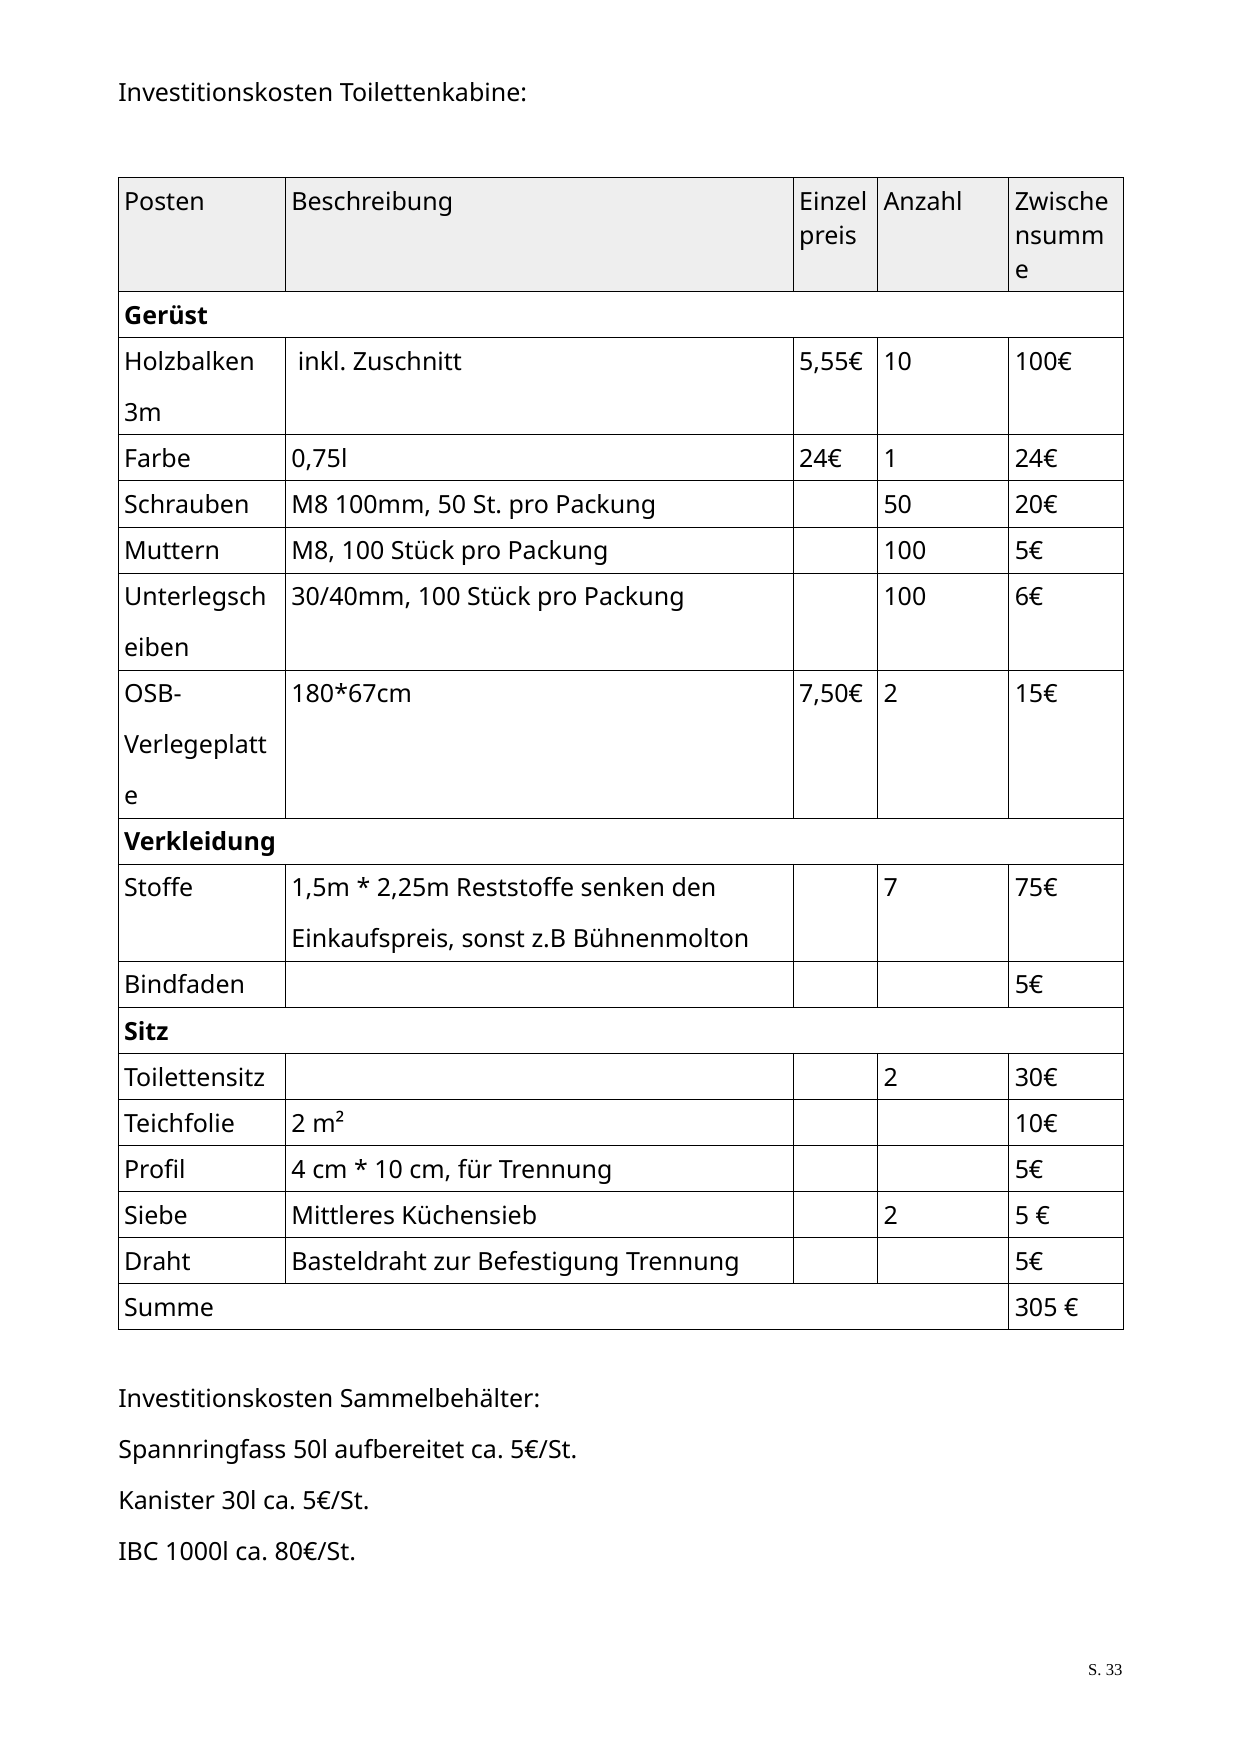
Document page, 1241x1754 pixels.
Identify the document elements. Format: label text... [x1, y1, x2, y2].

table_cell 5 € [1009, 1192, 1123, 1237]
table_cell [878, 1146, 1008, 1191]
table_cell Toilettensitz [119, 1054, 285, 1099]
table_cell 75€ [1009, 865, 1123, 961]
table_cell [794, 1100, 877, 1145]
table_cell Farbe [119, 435, 285, 480]
table_cell 100 [878, 574, 1008, 669]
table_cell 15€ [1009, 671, 1123, 818]
table_cell 4 cm * 10 cm, für Trennung [286, 1146, 793, 1191]
table_header Anzahl [878, 178, 1008, 291]
table_cell M8 100mm, 50 St. pro Packung [286, 481, 793, 526]
text Spannringfass 50l aufbereitet ca. 5€/St. [118, 1432, 1122, 1466]
table_cell Basteldraht zur Befestigung Trennung [286, 1238, 793, 1283]
table_cell [794, 1054, 877, 1099]
table_cell Verkleidung [119, 819, 1123, 864]
table_cell Bindfaden [119, 962, 285, 1007]
table_cell [794, 481, 877, 526]
table_cell Muttern [119, 528, 285, 572]
table_cell [878, 1100, 1008, 1145]
table_cell [794, 528, 877, 572]
text Kanister 30l ca. 5€/St. [118, 1483, 1122, 1517]
table_cell 100 [878, 528, 1008, 572]
table_cell 6€ [1009, 574, 1123, 669]
table_cell 24€ [1009, 435, 1123, 480]
table_cell [794, 962, 877, 1007]
table_cell Teichfolie [119, 1100, 285, 1145]
table_cell 5€ [1009, 1146, 1123, 1191]
table_cell Gerüst [119, 292, 1123, 337]
text Investitionskosten Sammelbehälter: [118, 1381, 1122, 1415]
table_cell 100€ [1009, 338, 1123, 434]
table_cell Unterlegscheiben [119, 574, 285, 669]
table_cell Sitz [119, 1008, 1123, 1053]
table_cell 1 [878, 435, 1008, 480]
table_cell [286, 1054, 793, 1099]
table_cell 7,50€ [794, 671, 877, 818]
table_cell 2 m² [286, 1100, 793, 1145]
table_cell 305 € [1009, 1284, 1123, 1329]
table_cell 1,5m * 2,25m Reststoffe senken den Einkaufspreis, sonst z.B Bühnenmolton [286, 865, 793, 961]
table_header Einzelpreis [794, 178, 877, 291]
table_cell 2 [878, 671, 1008, 818]
table_cell 20€ [1009, 481, 1123, 526]
table_cell [878, 1238, 1008, 1283]
table_cell 0,75l [286, 435, 793, 480]
table_cell 2 [878, 1054, 1008, 1099]
table_cell 5€ [1009, 1238, 1123, 1283]
text IBC 1000l ca. 80€/St. [118, 1534, 1122, 1568]
table_cell inkl. Zuschnitt [286, 338, 793, 434]
table_cell 180*67cm [286, 671, 793, 818]
table_cell [794, 1192, 877, 1237]
table_cell 24€ [794, 435, 877, 480]
table_cell Stoffe [119, 865, 285, 961]
table_cell [794, 865, 877, 961]
table_cell [794, 1146, 877, 1191]
table_cell Holzbalken 3m [119, 338, 285, 434]
table_cell M8, 100 Stück pro Packung [286, 528, 793, 572]
table_cell 30€ [1009, 1054, 1123, 1099]
table_cell Draht [119, 1238, 285, 1283]
table_cell Mittleres Küchensieb [286, 1192, 793, 1237]
table_cell [794, 574, 877, 669]
table_cell 7 [878, 865, 1008, 961]
table_cell [878, 962, 1008, 1007]
table_cell 30/40mm, 100 Stück pro Packung [286, 574, 793, 669]
table_header Zwischensumme [1009, 178, 1123, 291]
table_header Beschreibung [286, 178, 793, 291]
table_cell Summe [119, 1284, 1008, 1329]
text Investitionskosten Toilettenkabine: [118, 75, 1122, 109]
table_cell Siebe [119, 1192, 285, 1237]
table_cell [794, 1238, 877, 1283]
table_cell 5€ [1009, 962, 1123, 1007]
table_cell 10€ [1009, 1100, 1123, 1145]
table_cell 5€ [1009, 528, 1123, 572]
table_cell [286, 962, 793, 1007]
table_cell OSB-Verlegeplatte [119, 671, 285, 818]
table_cell 10 [878, 338, 1008, 434]
table_cell 50 [878, 481, 1008, 526]
table_cell Schrauben [119, 481, 285, 526]
table_cell 2 [878, 1192, 1008, 1237]
table_cell 5,55€ [794, 338, 877, 434]
table_header Posten [119, 178, 285, 291]
table_cell Profil [119, 1146, 285, 1191]
